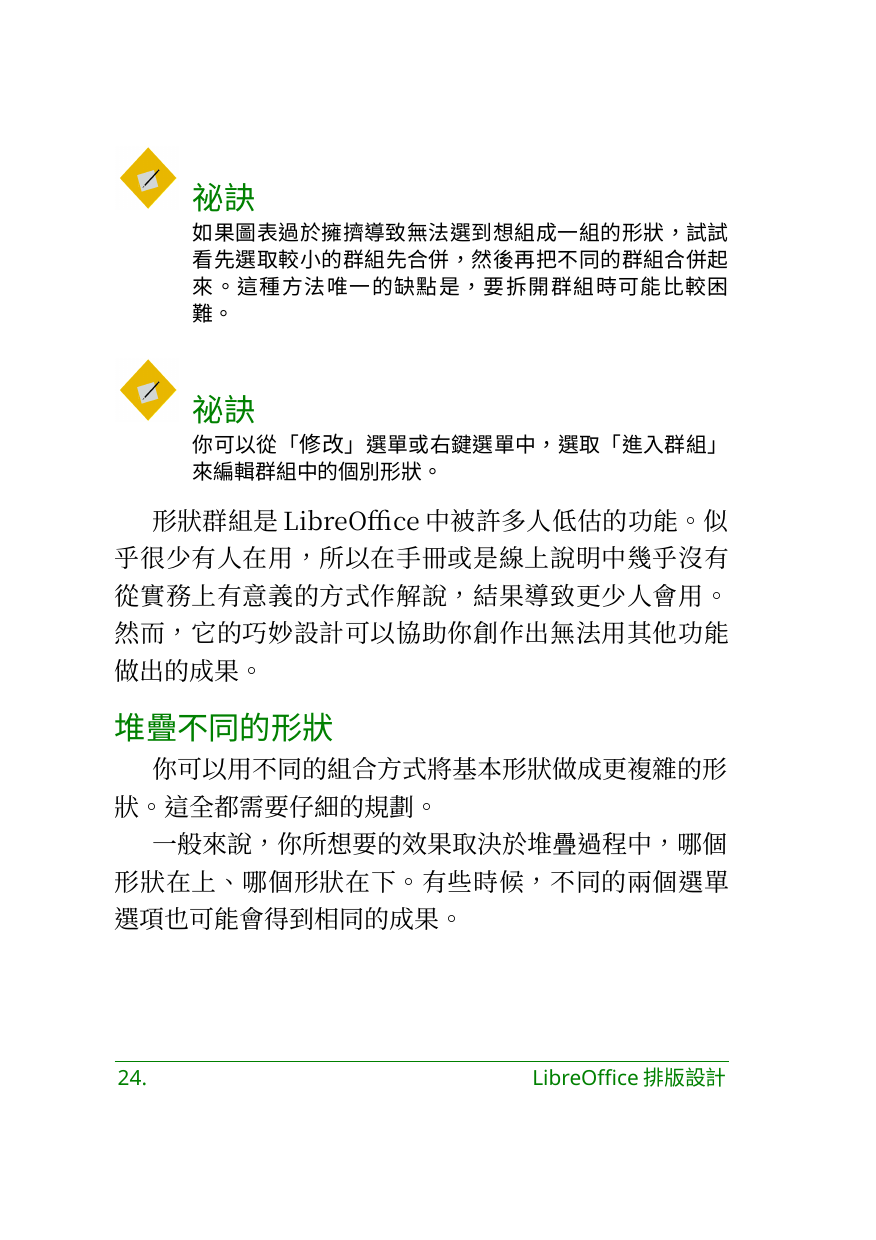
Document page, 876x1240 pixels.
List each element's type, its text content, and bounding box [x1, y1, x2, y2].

list 祕訣 [114, 358, 729, 430]
text 你可以用不同的組合方式將基本形狀做成更複雜的形狀。這全都需要仔細的規劃。 [114, 748, 729, 823]
picture [115, 146, 179, 210]
text 一般來說，你所想要的效果取決於堆疊過程中，哪個形狀在上、哪個形狀在下。有些時候，不同的兩個選單選項也可能會得到相同的成果。 [114, 823, 729, 936]
text 如果圖表過於擁擠導致無法選到想組成一組的形狀，試試看先選取較小的群組先合併，然後再把不同的群組合併起來。這種方法唯一的缺點是，要拆開群組時可能比較困難。 [193, 218, 729, 327]
text 形狀群組是LibreOffice中被許多人低估的功能。似乎很少有人在用，所以在手冊或是線上說明中幾乎沒有從實務上有意義的方式作解說，結果導致更少人會用。然而，它的巧妙設計可以協助你創作出無法用其他功能做出的成果。 [114, 500, 729, 688]
text 你可以從「修改」選單或右鍵選單中，選取「進入群組」來編輯群組中的個別形狀。 [193, 430, 729, 484]
subtitle 堆疊不同的形狀 [114, 703, 729, 748]
picture [115, 358, 179, 422]
list 祕訣 [114, 146, 729, 218]
